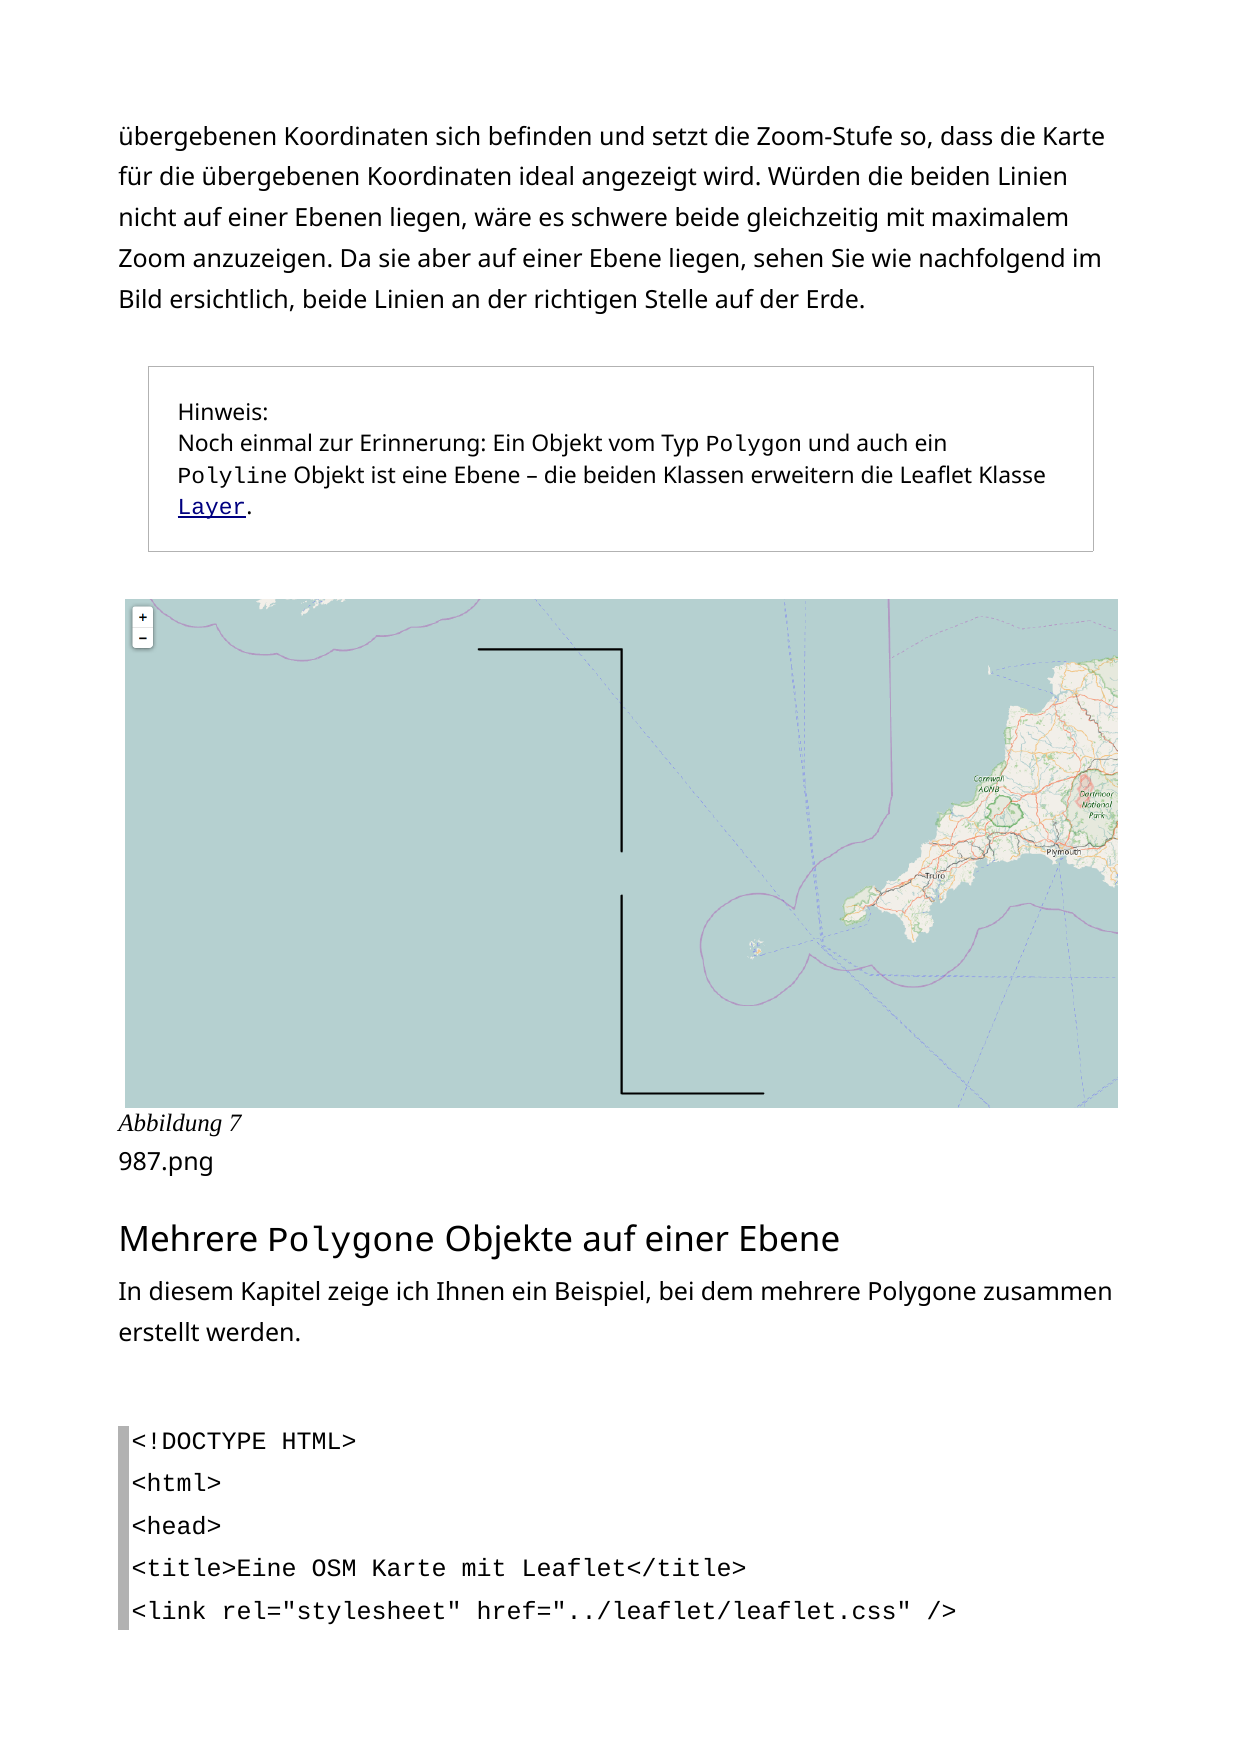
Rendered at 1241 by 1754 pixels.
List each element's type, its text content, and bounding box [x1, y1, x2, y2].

text [118, 580, 1122, 592]
text In diesem Kapitel zeige ich Ihnen ein Beispiel, bei dem mehrere Polygone zusammen erstellt werden. [118, 1274, 1122, 1349]
text <!DOCTYPE HTML> [129, 1426, 1122, 1457]
text Abbildung 7 [118, 1108, 1122, 1137]
picture [118, 592, 1123, 1108]
text Hinweis: Noch einmal zur Erinnerung: Ein Objekt vom Typ Polygon und auch ein Polyline Objekt ist eine Ebene – die beiden Klassen erweitern die Leaflet Klasse Layer. [149, 367, 1093, 551]
text 987.png [118, 1137, 1122, 1178]
text übergebenen Koordinaten sich befinden und setzt die Zoom-Stufe so, dass die Karte für die übergebenen Koordinaten ideal angezeigt wird. Würden die beiden Linien nicht auf einer Ebenen liegen, wäre es schwere beide gleichzeitig mit maximalem Zoom anzuzeigen. Da sie aber auf einer Ebene liegen, sehen Sie wie nachfolgend im Bild ersichtlich, beide Linien an der richtigen Stelle auf der Erde. [118, 118, 1122, 316]
text <title>Eine OSM Karte mit Leaflet</title> [129, 1553, 1122, 1584]
text <head> [129, 1511, 1122, 1542]
text <link rel="stylesheet" href="../leaflet/leaflet.css" /> [129, 1596, 1122, 1630]
subtitle Mehrere Polygone Objekte auf einer Ebene [118, 1213, 1122, 1261]
text <html> [129, 1468, 1122, 1499]
